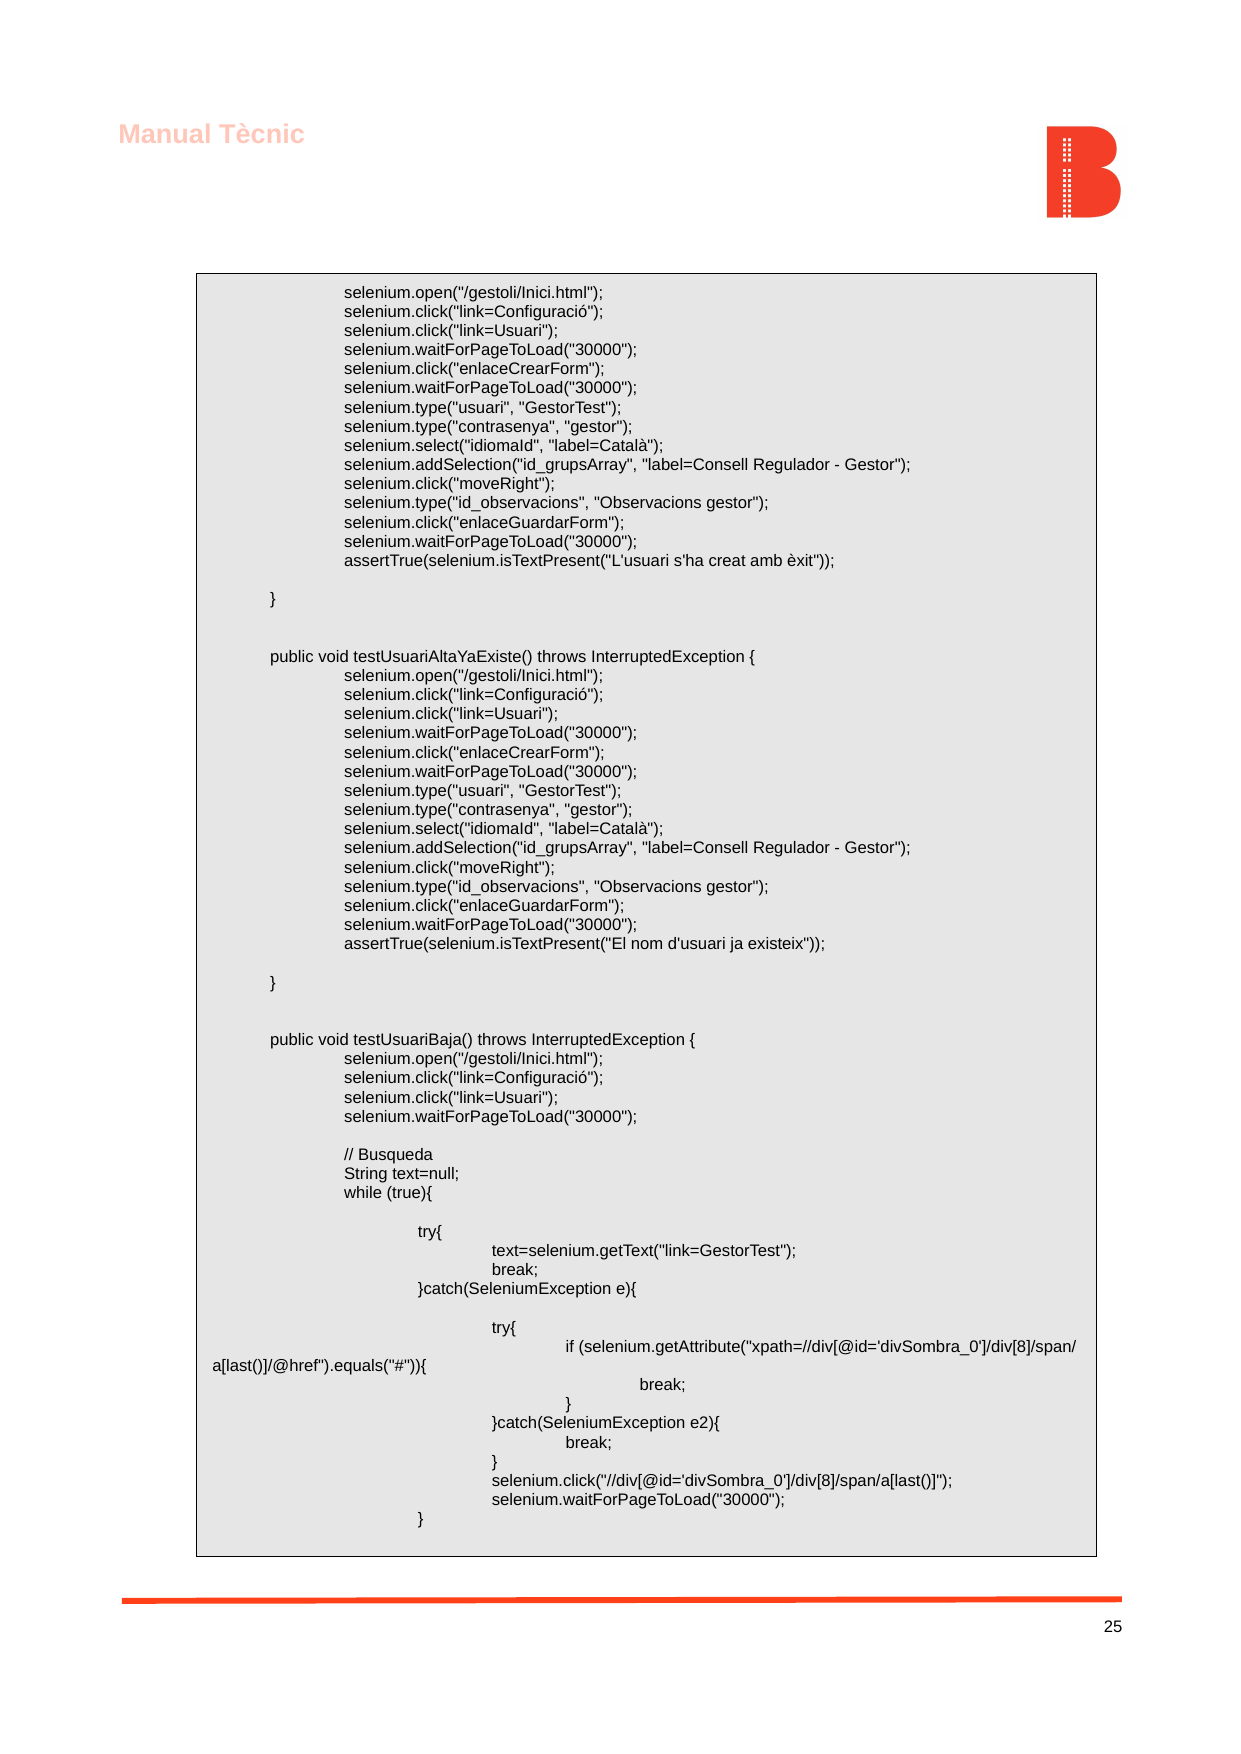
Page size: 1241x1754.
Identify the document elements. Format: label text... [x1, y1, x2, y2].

picture [1036, 124, 1130, 221]
text selenium.open("/gestoli/Inici.html"); selenium.click("link=Configuració"); selenium.click("link=Usuari"); selenium.waitForPageToLoad("30000"); selenium.click("enlaceCrearForm"); selenium.waitForPageToLoad("30000"); selenium.type("usuari", "GestorTest"); selenium.type("contrasenya", "gestor"); selenium.select("idiomaId", "label=Català"); selenium.addSelection("id_grupsArray", "label=Consell Regulador - Gestor"); selenium.click("moveRight"); selenium.type("id_observacions", "Observacions gestor"); selenium.click("enlaceGuardarForm"); selenium.waitForPageToLoad("30000"); assertTrue(selenium.isTextPresent("L'usuari s'ha creat amb èxit")); } public void testUsuariAltaYaExiste() throws InterruptedException { selenium.open("/gestoli/Inici.html"); selenium.click("link=Configuració"); selenium.click("link=Usuari"); selenium.waitForPageToLoad("30000"); selenium.click("enlaceCrearForm"); selenium.waitForPageToLoad("30000"); selenium.type("usuari", "GestorTest"); selenium.type("contrasenya", "gestor"); selenium.select("idiomaId", "label=Català"); selenium.addSelection("id_grupsArray", "label=Consell Regulador - Gestor"); selenium.click("moveRight"); selenium.type("id_observacions", "Observacions gestor"); selenium.click("enlaceGuardarForm"); selenium.waitForPageToLoad("30000"); assertTrue(selenium.isTextPresent("El nom d'usuari ja existeix")); } public void testUsuariBaja() throws InterruptedException { selenium.open("/gestoli/Inici.html"); selenium.click("link=Configuració"); selenium.click("link=Usuari"); selenium.waitForPageToLoad("30000"); // Busqueda String text=null; while (true){ try{ text=selenium.getText("link=GestorTest"); break; }catch(SeleniumException e){ try{ if (selenium.getAttribute("xpath=//div[@id='divSombra_0']/div[8]/span/a[last()]/@href").equals("#")){ break; } }catch(SeleniumException e2){ break; } selenium.click("//div[@id='divSombra_0']/div[8]/span/a[last()]"); selenium.waitForPageToLoad("30000"); } [197, 274, 1096, 1556]
